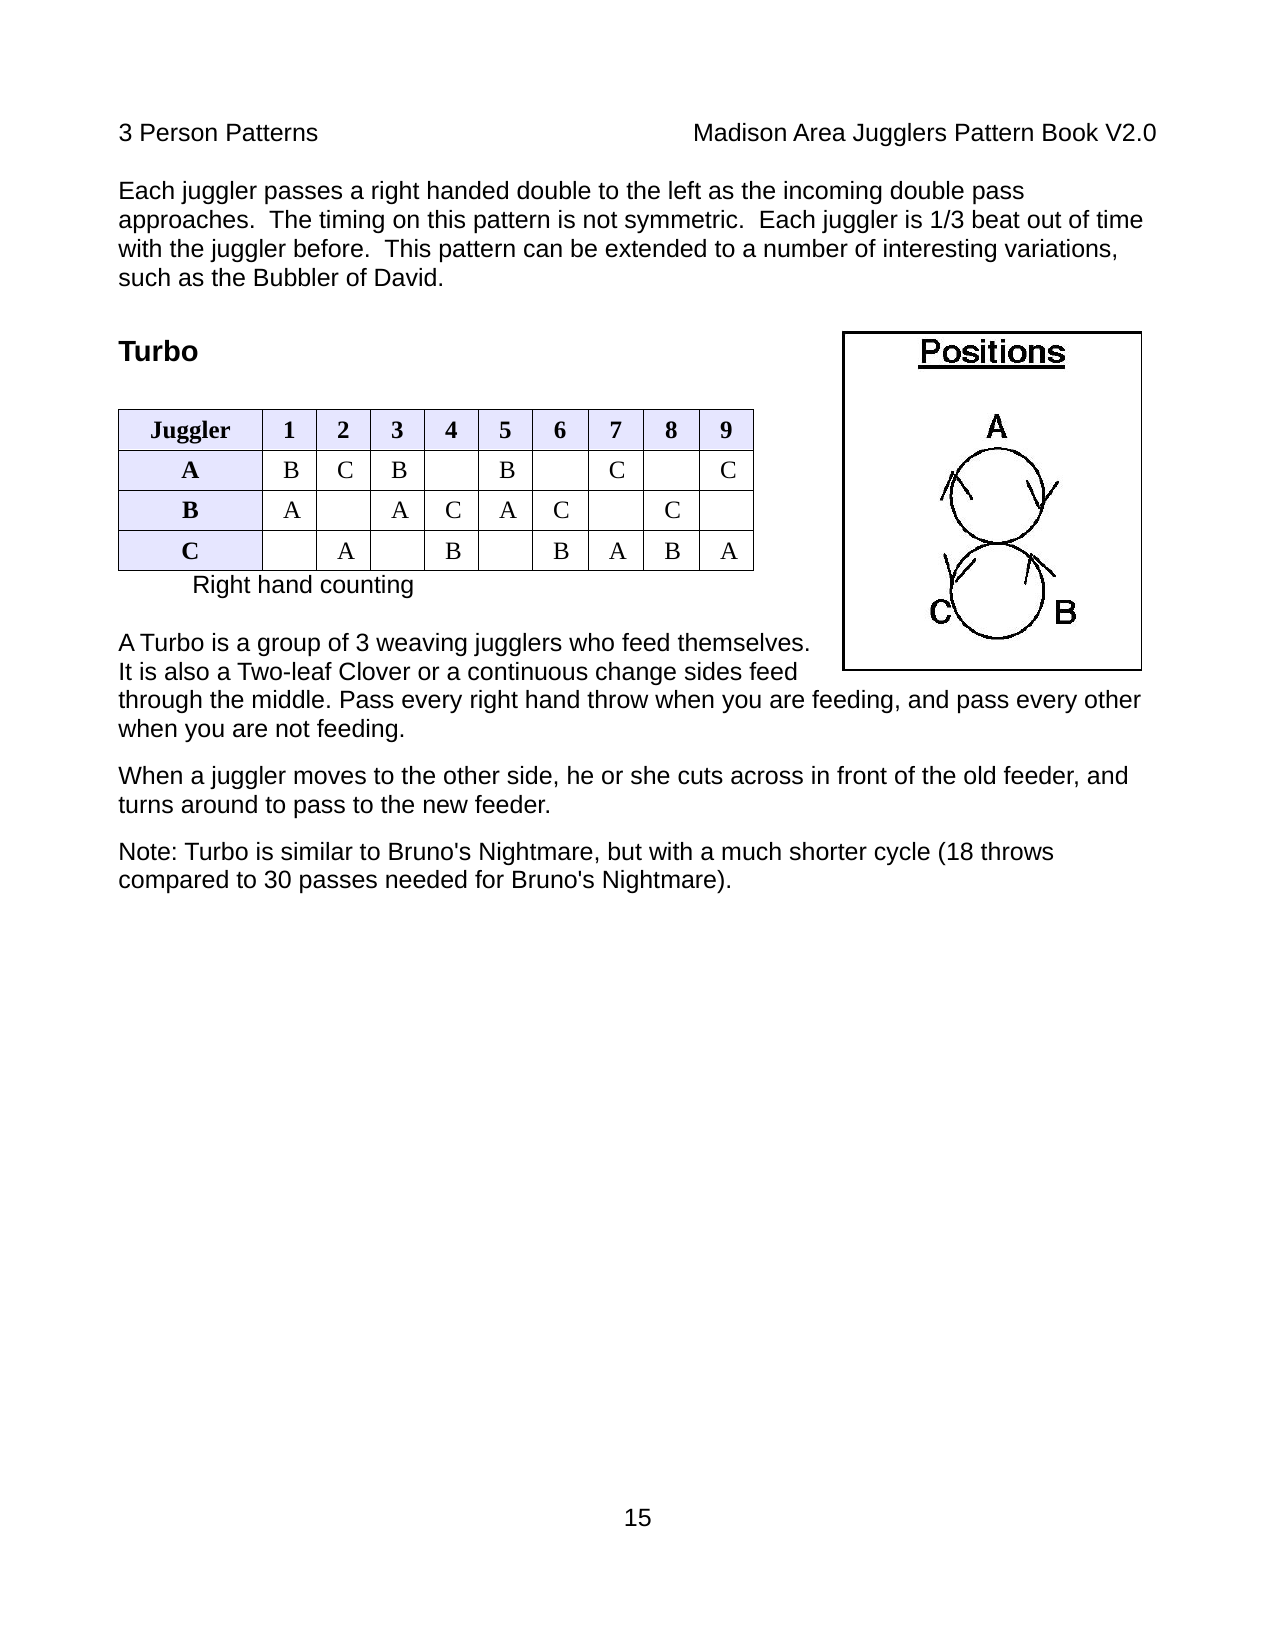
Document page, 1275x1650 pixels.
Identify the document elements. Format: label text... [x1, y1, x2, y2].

table_cell A [479, 491, 532, 530]
text Note: Turbo is similar to Bruno's Nightmare, but with a much shorter cycle (18 throws compared to 30 passes needed for Bruno's Nightmare). [118, 837, 1157, 894]
table_header 2 [317, 410, 370, 449]
table_cell B [533, 531, 588, 570]
subtitle Turbo [118, 334, 841, 368]
table_cell C [700, 451, 753, 490]
text Each juggler passes a right handed double to the left as the incoming double pass approaches. The timing on this pattern is not symmetric. Each juggler is 1/3 beat out of time with the juggler before. This pattern can be extended to a number of interesting variations, such as the Bubbler of David. [118, 176, 1157, 291]
table_cell B [263, 451, 316, 490]
table_cell [700, 491, 753, 530]
table_cell A [371, 491, 424, 530]
table_cell A [119, 451, 262, 490]
table_cell A [317, 531, 370, 570]
table_cell [479, 531, 532, 570]
table_cell C [119, 531, 262, 570]
table_cell C [533, 491, 588, 530]
table_cell A [263, 491, 316, 530]
table_cell C [589, 451, 643, 490]
table_header 3 [371, 410, 424, 449]
table_cell B [119, 491, 262, 530]
subtitle [1142, 334, 1157, 368]
table_cell [317, 491, 370, 530]
text [1142, 571, 1157, 599]
table_cell C [425, 491, 478, 530]
table_cell A [589, 531, 643, 570]
table_header 9 [700, 410, 753, 449]
table_header 7 [589, 410, 643, 449]
table_cell C [644, 491, 699, 530]
picture [841, 330, 1142, 671]
table_cell B [425, 531, 478, 570]
text Right hand counting [118, 571, 841, 599]
table_cell [644, 451, 699, 490]
table_header 6 [533, 410, 588, 449]
text A Turbo is a group of 3 weaving jugglers who feed themselves. It is also a Two-leaf Clover or a continuous change sides feed through the middle. Pass every right hand throw when you are feeding, and pass every other when you are not feeding. [118, 628, 1157, 743]
table_cell A [700, 531, 753, 570]
table_cell [371, 531, 424, 570]
table_cell [533, 451, 588, 490]
table_cell [425, 451, 478, 490]
text When a juggler moves to the other side, he or she cuts across in front of the old feeder, and turns around to pass to the new feeder. [118, 761, 1157, 818]
table_header 8 [644, 410, 699, 449]
table_header 5 [479, 410, 532, 449]
table_cell B [371, 451, 424, 490]
table_cell B [479, 451, 532, 490]
table_cell [263, 531, 316, 570]
table_cell [589, 491, 643, 530]
table_header Juggler [119, 410, 262, 449]
table_header 4 [425, 410, 478, 449]
table_header 1 [263, 410, 316, 449]
table_cell B [644, 531, 699, 570]
table_cell C [317, 451, 370, 490]
